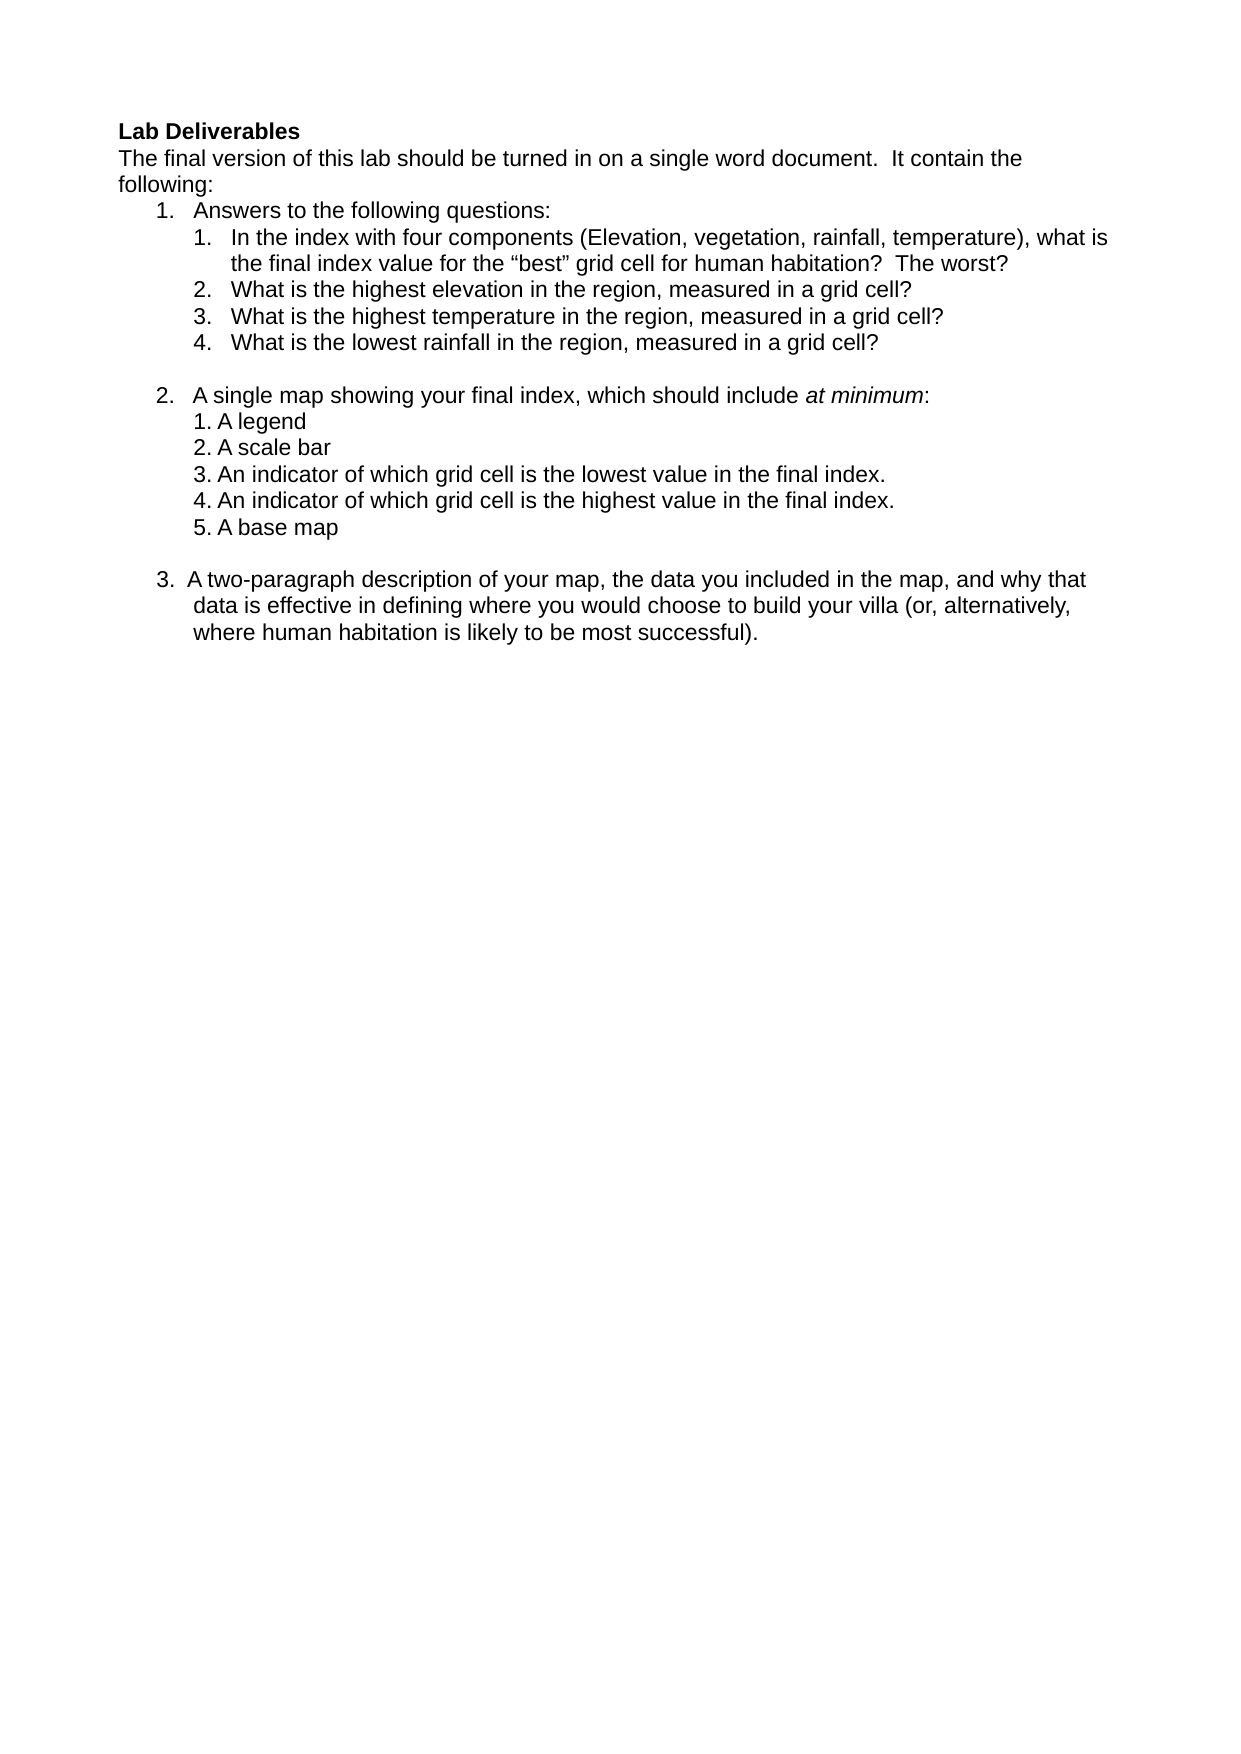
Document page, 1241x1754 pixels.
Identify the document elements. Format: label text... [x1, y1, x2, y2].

text 4. An indicator of which grid cell is the highest value in the final index. [193, 487, 1122, 513]
list What is the highest temperature in the region, measured in a grid cell? [193, 303, 1122, 329]
text 1. A legend [193, 408, 1122, 434]
text 2. A single map showing your final index, which should include at minimum: [156, 382, 1122, 408]
text 5. A base map [193, 513, 1122, 540]
list What is the lowest rainfall in the region, measured in a grid cell? [193, 329, 1122, 355]
text 3. A two-paragraph description of your map, the data you included in the map, and why that data is effective in defining where you would choose to build your villa (or, alternatively, where human habitation is likely to be most successful). [118, 566, 1122, 645]
list In the index with four components (Elevation, vegetation, rainfall, temperature), what is the final index value for the “best” grid cell for human habitation? The worst? [193, 223, 1122, 276]
text Lab Deliverables [118, 118, 1122, 144]
list What is the highest elevation in the region, measured in a grid cell? [193, 276, 1122, 303]
text The final version of this lab should be turned in on a single word document. It contain the following: [118, 144, 1122, 197]
list Answers to the following questions: [156, 197, 1122, 223]
text 3. An indicator of which grid cell is the lowest value in the final index. [193, 461, 1122, 487]
text 2. A scale bar [193, 434, 1122, 461]
